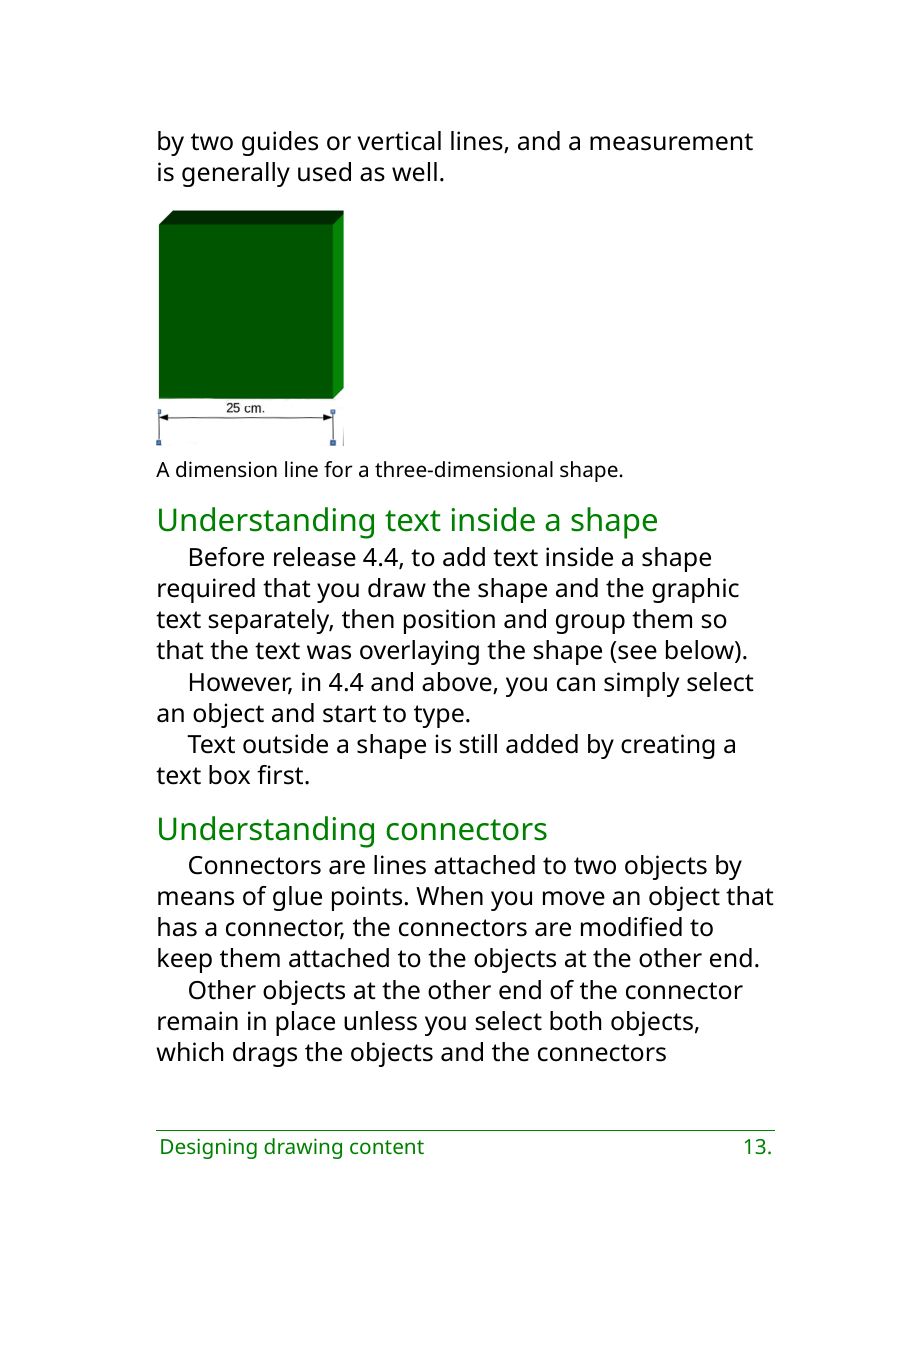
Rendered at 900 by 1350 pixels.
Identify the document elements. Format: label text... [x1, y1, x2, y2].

text by two guides or vertical lines, and a measurement is generally used as well. [156, 125, 775, 187]
text Before release 4.4, to add text inside a shape required that you draw the shape and the graphic text separately, then position and group them so that the text was overlaying the shape (see below). [156, 541, 775, 666]
subtitle Understanding connectors [156, 807, 775, 849]
subtitle Understanding text inside a shape [156, 498, 775, 541]
text However, in 4.4 and above, you can simply select an object and start to type. [156, 666, 775, 728]
text Other objects at the other end of the connector remain in place unless you select both objects, which drags the objects and the connectors [156, 974, 775, 1068]
text Text outside a shape is still added by creating a text box first. [156, 728, 775, 791]
table_cell A dimension line for a three-dimensional shape. [156, 448, 775, 483]
text Connectors are lines attached to two objects by means of glue points. When you move an object that has a connector, the connectors are modified to keep them attached to the objects at the other end. [156, 849, 775, 974]
picture [156, 208, 344, 446]
